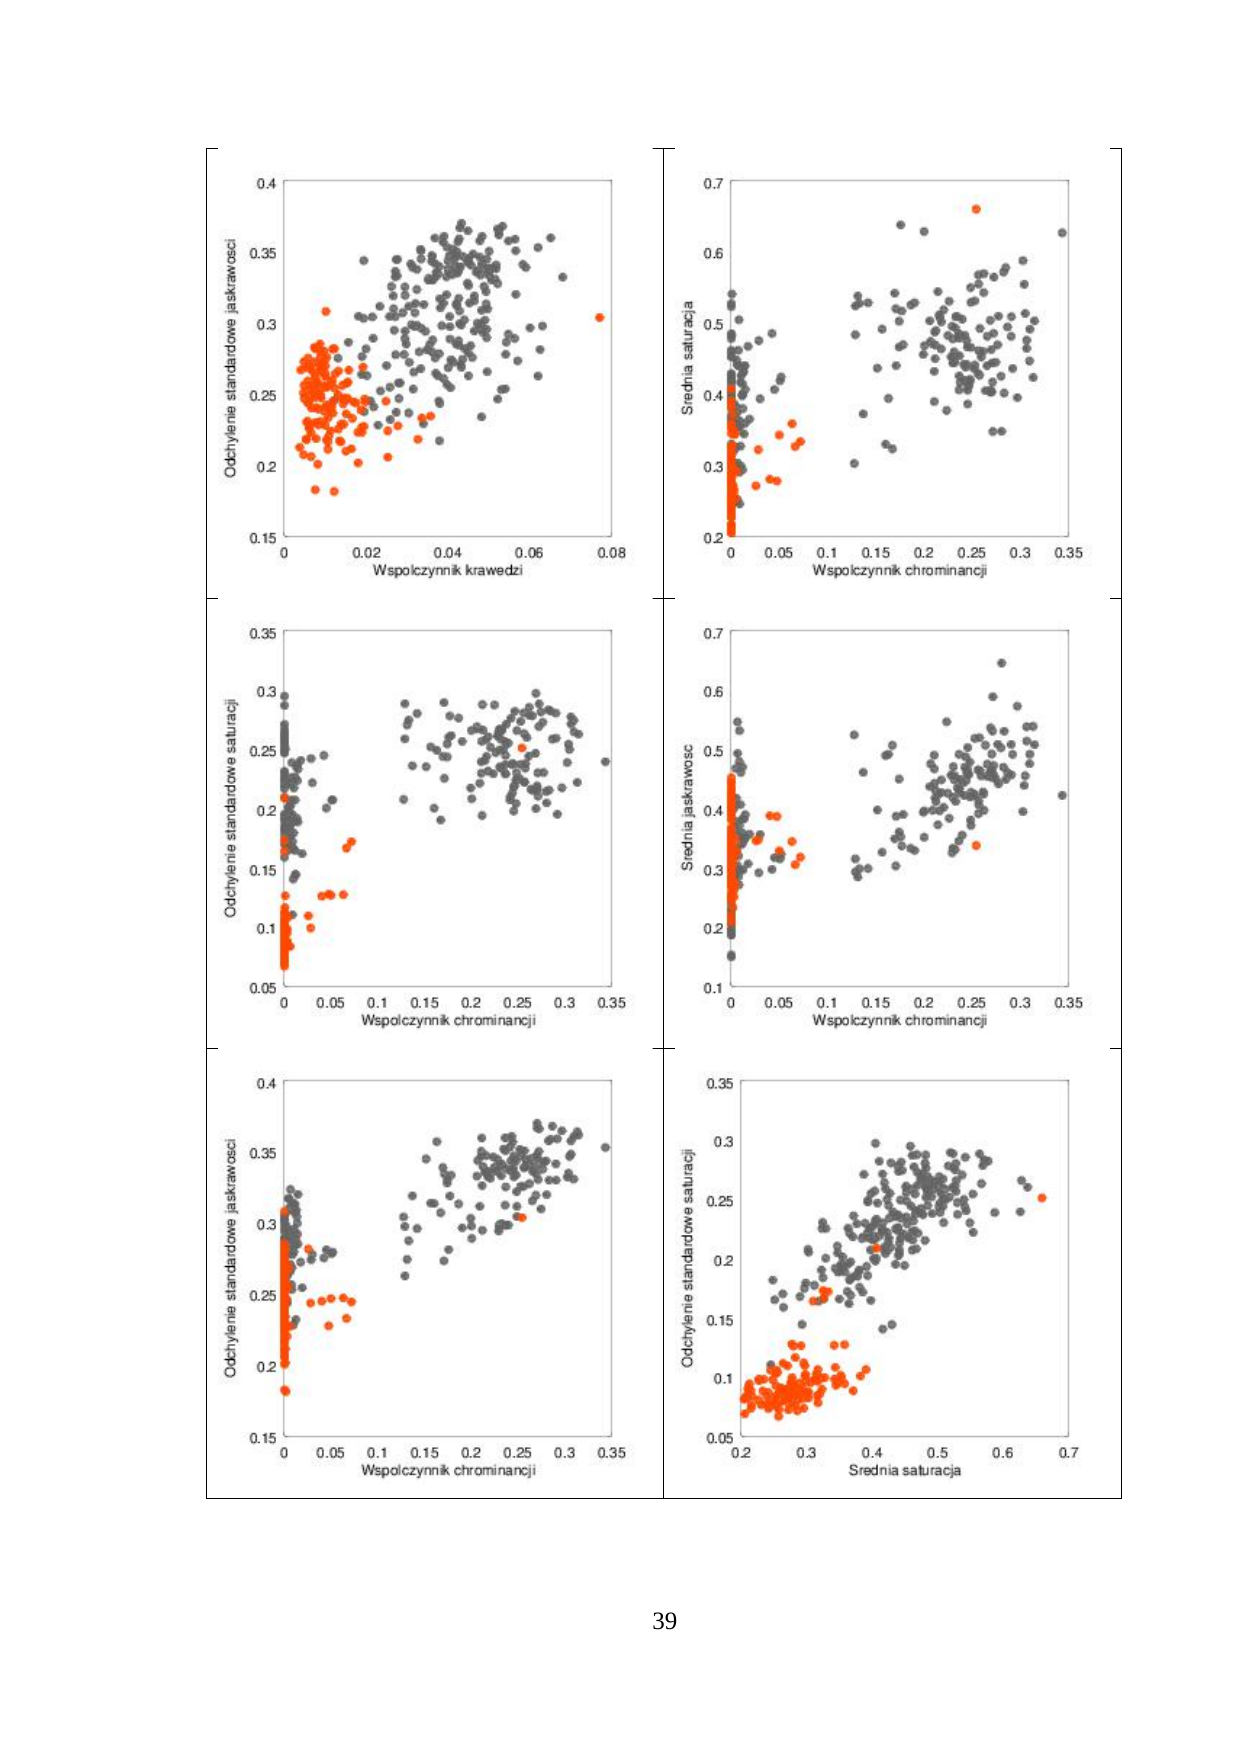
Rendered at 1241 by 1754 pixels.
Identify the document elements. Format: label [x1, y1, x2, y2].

table_cell [664, 599, 1121, 1048]
table_cell [207, 599, 663, 1048]
table_cell [664, 1049, 1121, 1498]
table_cell [207, 1049, 663, 1498]
table_cell [207, 149, 663, 598]
table_cell [664, 149, 1121, 598]
